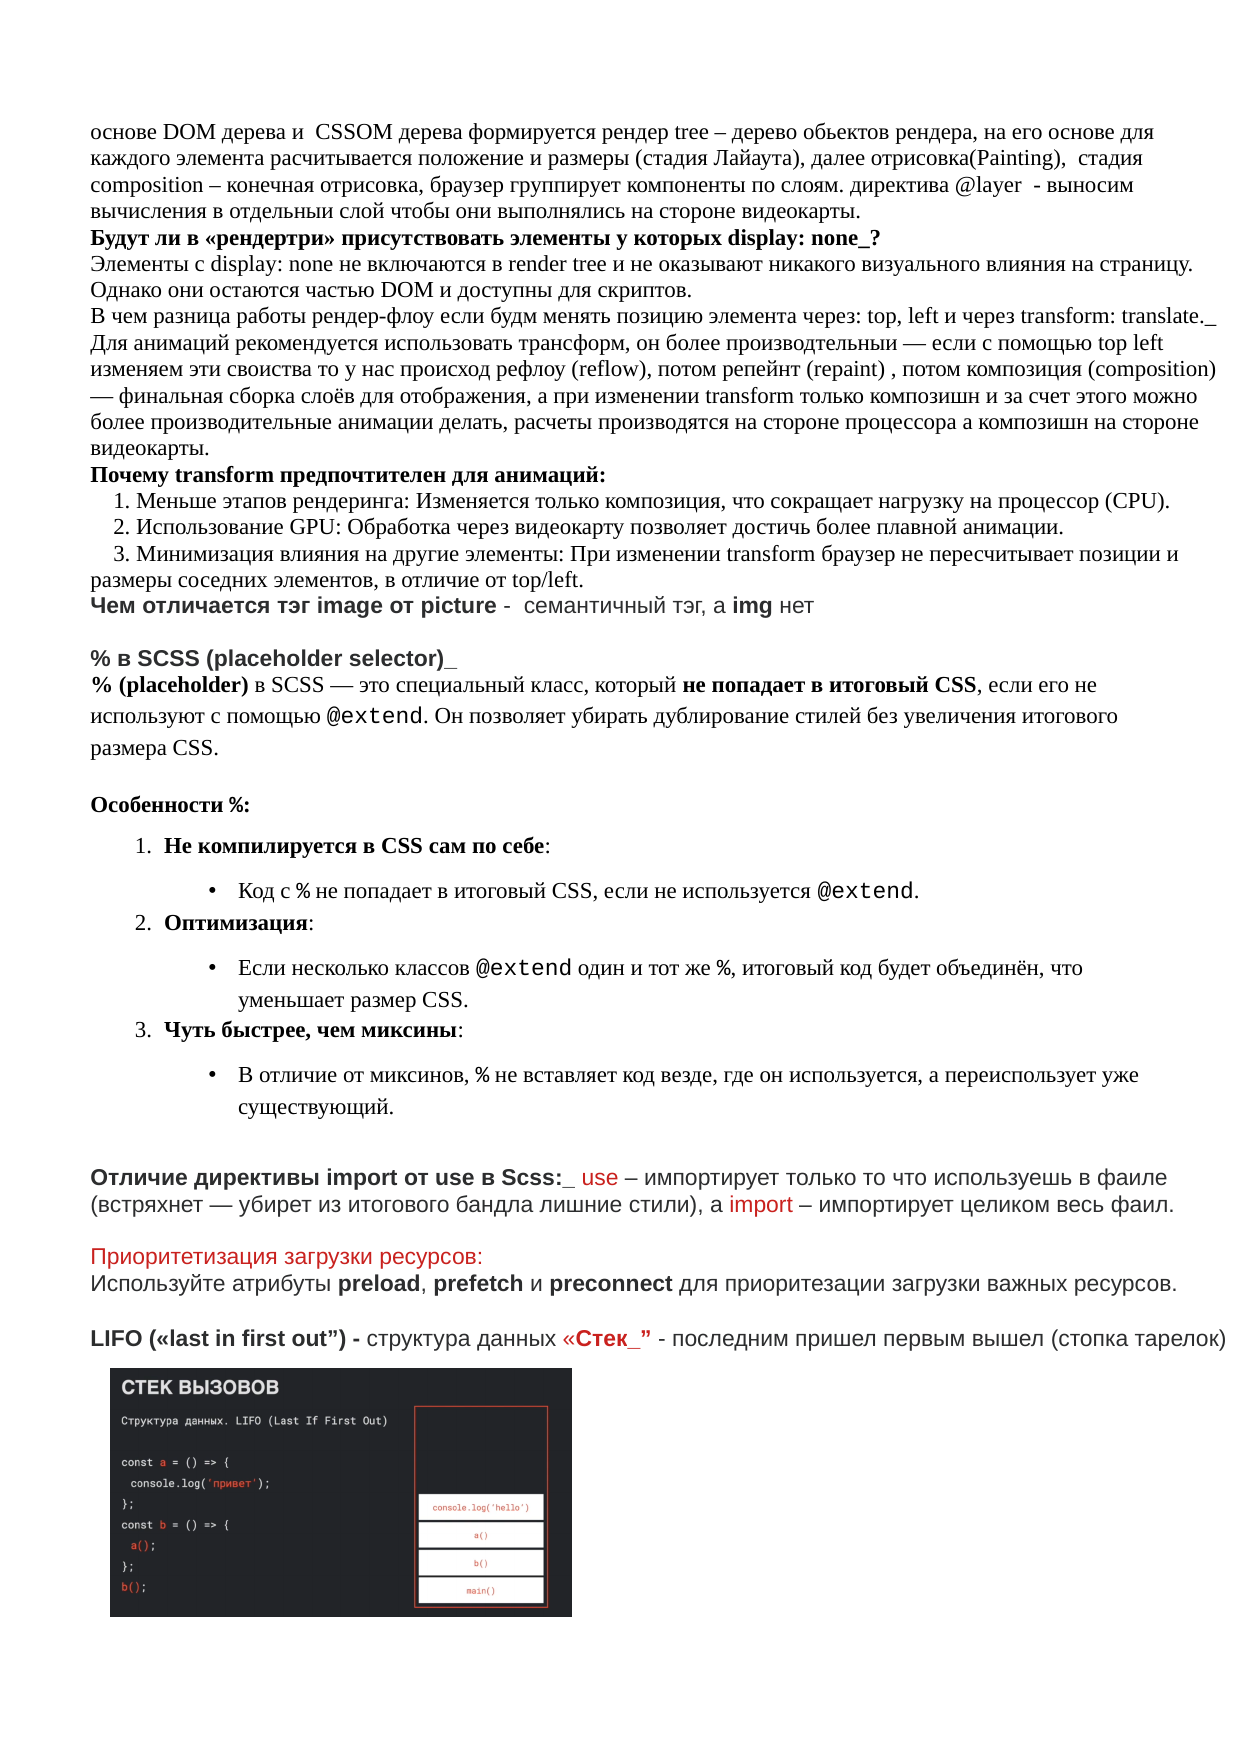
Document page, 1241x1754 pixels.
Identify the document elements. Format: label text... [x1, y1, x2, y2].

text % (placeholder) в SCSS — это специальный класс, который не попадает в итоговый CSS, если его не используют с помощью @extend. Он позволяет убирать дублирование стилей без увеличения итогового размера CSS. [90, 672, 1150, 760]
list Не компилируется в CSS сам по себе: [134, 832, 1150, 858]
text 3. Минимизация влияния на другие элементы: При изменении transform браузер не пересчитывает позиции и размеры соседних элементов, в отличие от top/left. [90, 540, 1232, 592]
list Код с % не попадает в итоговый CSS, если не используется @extend. [208, 877, 1150, 905]
list Чуть быстрее, чем миксины: [134, 1016, 1150, 1042]
list В отличие от миксинов, % не вставляет код везде, где он используется, а переиспользует уже существующий. [208, 1061, 1150, 1119]
list Если несколько классов @extend один и тот же %, итоговый код будет объединён, что уменьшает размер CSS. [208, 954, 1150, 1012]
subtitle Особенности %: [90, 791, 1150, 819]
text 1. Меньше этапов рендеринга: Изменяется только композиция, что сокращает нагрузку на процессор (CPU). [90, 487, 1232, 513]
text Приоритетизация загрузки ресурсов: Используйте атрибуты preload, prefetch и preconnect для приоритезации загрузки важных ресурсов. [90, 1243, 1232, 1325]
text Почему transform предпочтителен для анимаций: [90, 461, 1232, 487]
list Оптимизация: [134, 909, 1150, 935]
text Отличие директивы import от use в Scss:_ use – импортирует только то что используешь в фаиле (встряхнет — убирет из итогового бандла лишние стили), а import – импортирует целиком весь фаил. [90, 1138, 1232, 1217]
text LIFO («last in first out”) - структура данных «Стек_” - последним пришел первым вышел (стопка тарелок) [90, 1325, 1232, 1351]
text Чем отличается тэг image от picture - семантичный тэг, а img нет [90, 592, 1232, 619]
picture [110, 1368, 572, 1617]
text В чем разница работы рендер-флоу если будм менять позицию элемента через: top, left и через transform: translate._ Для анимаций рекомендуется использовать трансформ, он более производтельныи — если с помощью top left изменяем эти своиства то у нас происход рефлоу (reflow), потом репейнт (repaint) , потом композиция (composition) — финальная сборка слоёв для отображения, а при изменении transform только композишн и за счет этого можно более производительные анимации делать, расчеты производятся на стороне процессора а композишн на стороне видеокарты. [90, 303, 1232, 461]
text 2. Использование GPU: Обработка через видеокарту позволяет достичь более плавной анимации. [90, 513, 1232, 540]
text основе DOM дерева и CSSOM дерева формируется рендер tree – дерево обьектов рендера, на его основе для каждого элемента расчитывается положение и размеры (стадия Лайаута), далее отрисовка(Painting), стадия composition – конечная отрисовка, браузер группирует компоненты по слоям. директива @layer - выносим вычисления в отдельныи слой чтобы они выполнялись на стороне видеокарты. Будут ли в «рендертри» присутствовать элементы у которых display: none_? [90, 118, 1232, 250]
text Элементы с display: none не включаются в render tree и не оказывают никакого визуального влияния на страницу. Однако они остаются частью DOM и доступны для скриптов. [90, 250, 1232, 303]
subtitle % в SCSS (placeholder selector)_ [90, 645, 1232, 672]
